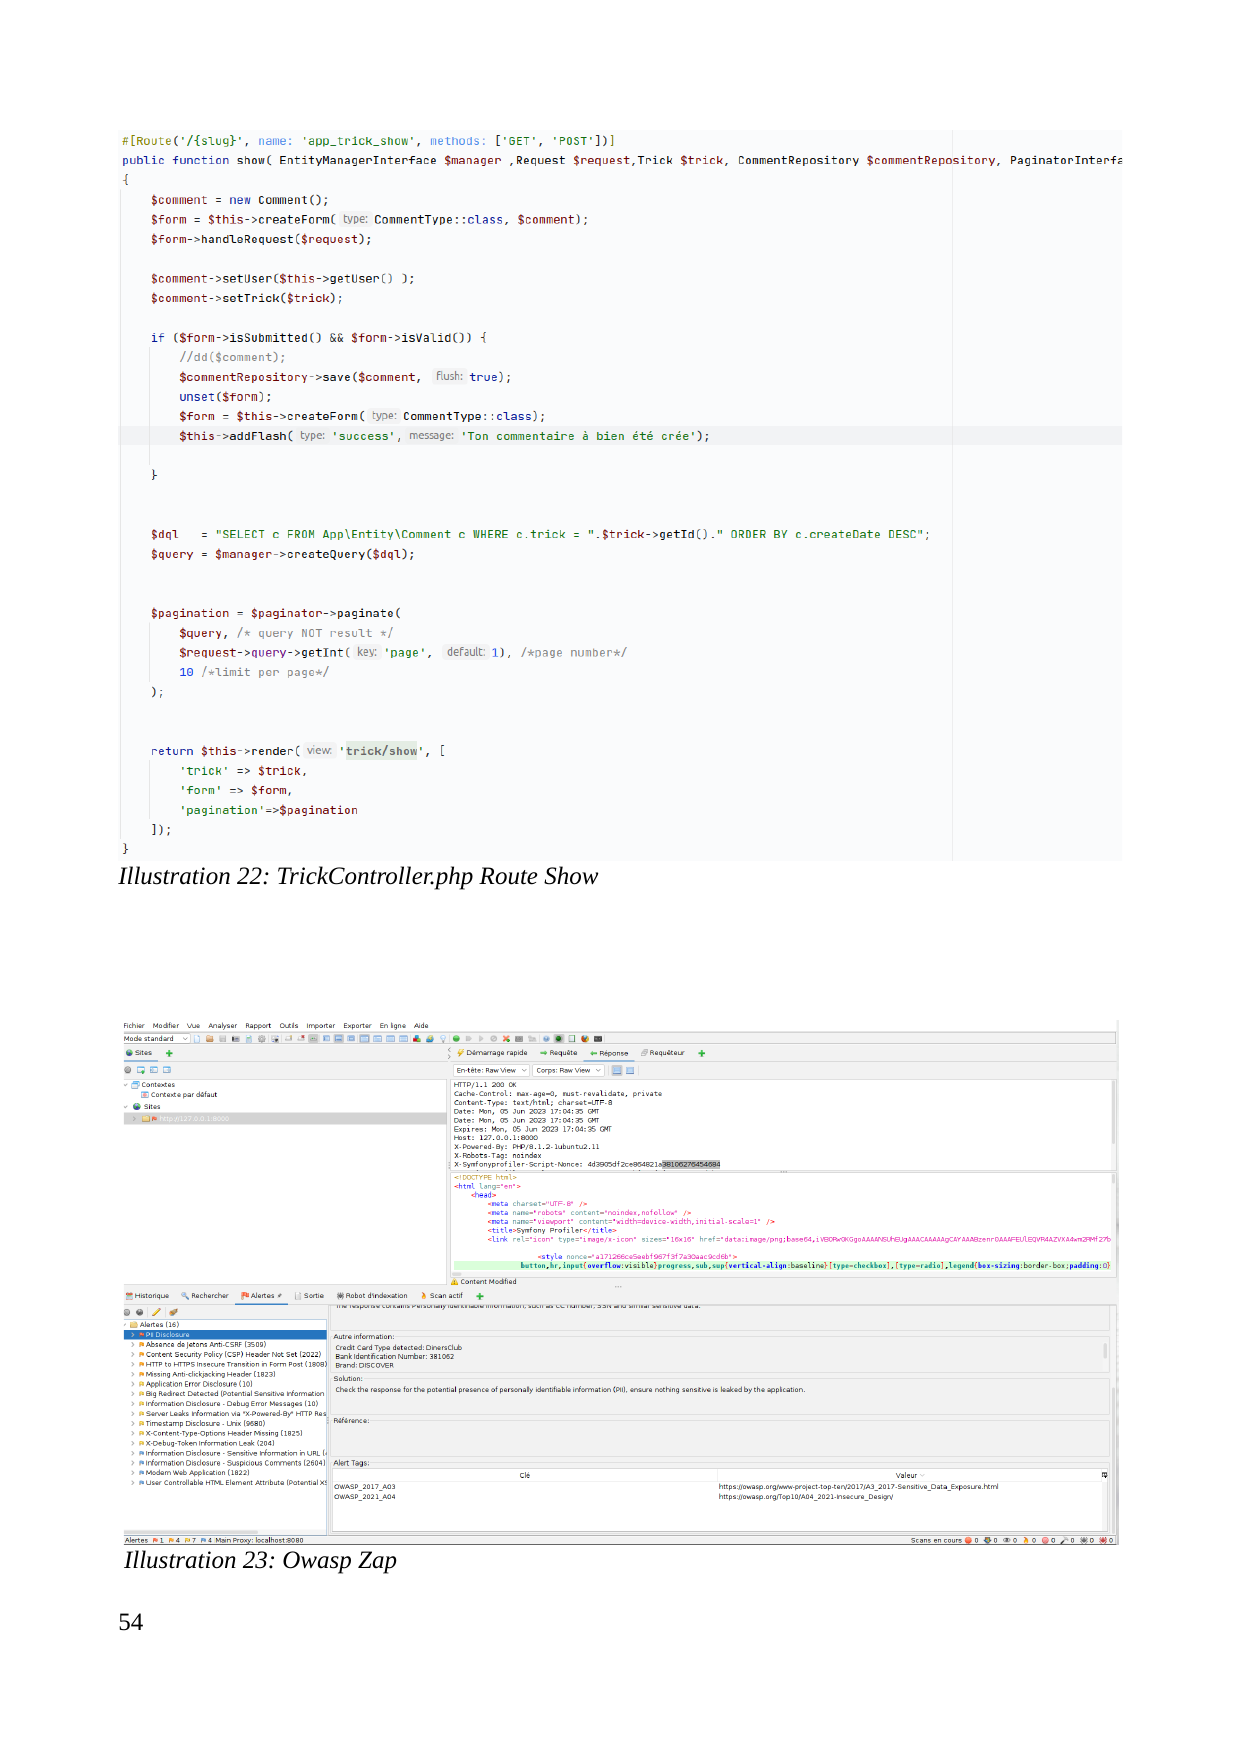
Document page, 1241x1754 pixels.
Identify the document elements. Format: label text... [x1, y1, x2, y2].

text Illustration 23: Owasp Zap [124, 1545, 1119, 1574]
picture [118, 130, 1123, 861]
picture [123, 1020, 1119, 1545]
text Illustration 22: TrickController.php Route Show [118, 861, 1122, 890]
